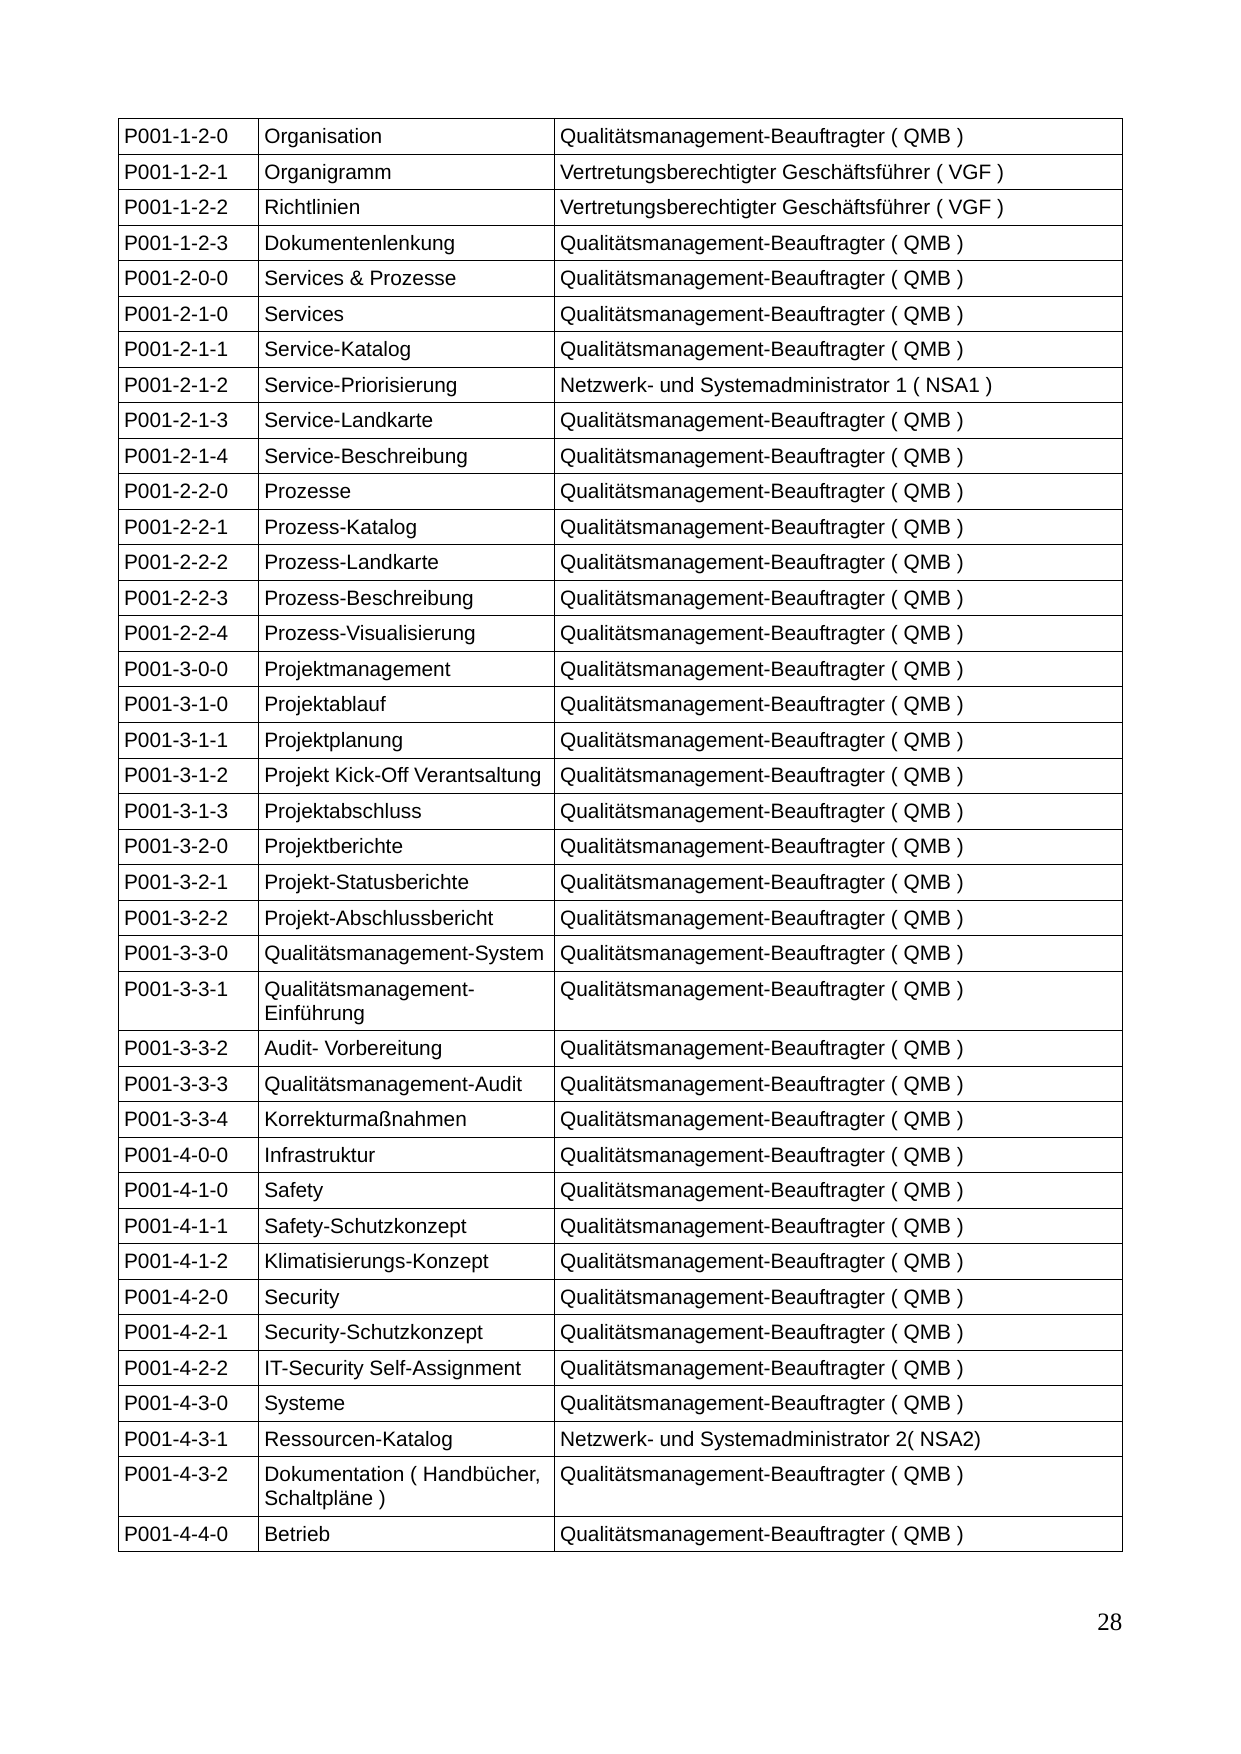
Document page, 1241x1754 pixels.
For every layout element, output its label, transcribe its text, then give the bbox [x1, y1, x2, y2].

table_cell P001-1-2-2 [119, 190, 258, 225]
table_cell P001-4-1-0 [119, 1173, 258, 1208]
table_cell Qualitätsmanagement-Beauftragter ( QMB ) [555, 261, 1122, 296]
table_cell Qualitätsmanagement-Beauftragter ( QMB ) [555, 687, 1122, 722]
table_cell Qualitätsmanagement-Beauftragter ( QMB ) [555, 297, 1122, 331]
table_cell P001-2-0-0 [119, 261, 258, 296]
table_cell Qualitätsmanagement-Beauftragter ( QMB ) [555, 581, 1122, 615]
table_cell Projekt-Statusberichte [259, 865, 554, 899]
table_cell P001-4-3-1 [119, 1422, 258, 1456]
table_cell P001-3-3-4 [119, 1102, 258, 1137]
table_cell Services [259, 297, 554, 331]
table_cell P001-2-1-4 [119, 439, 258, 473]
table_cell P001-3-3-3 [119, 1067, 258, 1101]
table_cell Qualitätsmanagement-Beauftragter ( QMB ) [555, 332, 1122, 367]
table_cell P001-1-2-0 [119, 119, 258, 154]
table_cell Qualitätsmanagement-Beauftragter ( QMB ) [555, 119, 1122, 154]
table_cell Projekt-Abschlussbericht [259, 901, 554, 935]
table_cell Projektablauf [259, 687, 554, 722]
table_cell P001-3-2-2 [119, 901, 258, 935]
table_cell Safety [259, 1173, 554, 1208]
table_cell Netzwerk- und Systemadministrator 1 ( NSA1 ) [555, 368, 1122, 402]
table_cell Qualitätsmanagement-Beauftragter ( QMB ) [555, 474, 1122, 509]
table_cell Qualitätsmanagement-Beauftragter ( QMB ) [555, 759, 1122, 793]
table_cell Qualitätsmanagement-Beauftragter ( QMB ) [555, 1209, 1122, 1243]
table_cell P001-4-4-0 [119, 1517, 258, 1551]
table_cell Qualitätsmanagement-Beauftragter ( QMB ) [555, 830, 1122, 864]
table_cell P001-4-3-2 [119, 1457, 258, 1516]
table_cell P001-4-1-2 [119, 1244, 258, 1279]
table_cell Organigramm [259, 155, 554, 189]
table_cell P001-3-1-0 [119, 687, 258, 722]
table_cell P001-3-1-3 [119, 794, 258, 828]
table_cell P001-4-3-0 [119, 1386, 258, 1421]
table_cell Projektplanung [259, 723, 554, 757]
table_cell Prozess-Visualisierung [259, 616, 554, 651]
table_cell Service-Katalog [259, 332, 554, 367]
table_cell P001-2-1-3 [119, 403, 258, 438]
table_cell Services & Prozesse [259, 261, 554, 296]
table_cell P001-4-2-0 [119, 1280, 258, 1314]
table_cell Prozess-Katalog [259, 510, 554, 544]
table_cell P001-2-2-1 [119, 510, 258, 544]
table_cell Qualitätsmanagement-Beauftragter ( QMB ) [555, 439, 1122, 473]
table_cell P001-3-1-2 [119, 759, 258, 793]
table_cell Safety-Schutzkonzept [259, 1209, 554, 1243]
table_cell Dokumentenlenkung [259, 226, 554, 260]
table_cell Vertretungsberechtigter Geschäftsführer ( VGF ) [555, 190, 1122, 225]
table_cell Prozess-Landkarte [259, 545, 554, 580]
table_cell Korrekturmaßnahmen [259, 1102, 554, 1137]
table_cell Service-Beschreibung [259, 439, 554, 473]
table_cell Netzwerk- und Systemadministrator 2( NSA2) [555, 1422, 1122, 1456]
table_cell Qualitätsmanagement-Beauftragter ( QMB ) [555, 1315, 1122, 1350]
table_cell P001-2-2-0 [119, 474, 258, 509]
table_cell Security-Schutzkonzept [259, 1315, 554, 1350]
table_cell Qualitätsmanagement-Beauftragter ( QMB ) [555, 652, 1122, 686]
table_cell P001-2-1-2 [119, 368, 258, 402]
table_cell P001-2-1-0 [119, 297, 258, 331]
table_cell Qualitätsmanagement-Beauftragter ( QMB ) [555, 936, 1122, 971]
table_cell P001-3-3-1 [119, 972, 258, 1030]
table_cell Qualitätsmanagement-Beauftragter ( QMB ) [555, 1244, 1122, 1279]
table_cell Qualitätsmanagement-Beauftragter ( QMB ) [555, 403, 1122, 438]
table_cell P001-1-2-1 [119, 155, 258, 189]
table_cell Qualitätsmanagement-Beauftragter ( QMB ) [555, 1067, 1122, 1101]
table_cell P001-4-2-1 [119, 1315, 258, 1350]
table_cell P001-4-1-1 [119, 1209, 258, 1243]
table_cell Vertretungsberechtigter Geschäftsführer ( VGF ) [555, 155, 1122, 189]
table_cell Qualitätsmanagement-Beauftragter ( QMB ) [555, 1173, 1122, 1208]
table_cell IT-Security Self-Assignment [259, 1351, 554, 1385]
table_cell P001-2-2-3 [119, 581, 258, 615]
table_cell Qualitätsmanagement-Beauftragter ( QMB ) [555, 794, 1122, 828]
table_cell Qualitätsmanagement-Beauftragter ( QMB ) [555, 901, 1122, 935]
table_cell Qualitätsmanagement-Beauftragter ( QMB ) [555, 723, 1122, 757]
table_cell Qualitätsmanagement-Beauftragter ( QMB ) [555, 1517, 1122, 1551]
table_cell Security [259, 1280, 554, 1314]
table_cell Qualitätsmanagement-Beauftragter ( QMB ) [555, 616, 1122, 651]
table_cell Service-Priorisierung [259, 368, 554, 402]
table_cell P001-4-0-0 [119, 1138, 258, 1172]
table_cell Projektberichte [259, 830, 554, 864]
table_cell Dokumentation ( Handbücher, Schaltpläne ) [259, 1457, 554, 1516]
table_cell P001-3-2-1 [119, 865, 258, 899]
table_cell Audit- Vorbereitung [259, 1031, 554, 1066]
table_cell Qualitätsmanagement-Beauftragter ( QMB ) [555, 1280, 1122, 1314]
table_cell Qualitätsmanagement-Beauftragter ( QMB ) [555, 972, 1122, 1030]
table_cell P001-2-2-4 [119, 616, 258, 651]
table_cell P001-3-3-0 [119, 936, 258, 971]
table_cell Qualitätsmanagement-Beauftragter ( QMB ) [555, 1457, 1122, 1516]
table_cell Qualitätsmanagement-Einführung [259, 972, 554, 1030]
table_cell Systeme [259, 1386, 554, 1421]
table_cell P001-2-1-1 [119, 332, 258, 367]
table_cell Prozess-Beschreibung [259, 581, 554, 615]
table_cell Qualitätsmanagement-Beauftragter ( QMB ) [555, 226, 1122, 260]
table_cell Betrieb [259, 1517, 554, 1551]
table_cell Projektmanagement [259, 652, 554, 686]
table_cell Qualitätsmanagement-Audit [259, 1067, 554, 1101]
table_cell Qualitätsmanagement-Beauftragter ( QMB ) [555, 545, 1122, 580]
table_cell Projekt Kick-Off Verantsaltung [259, 759, 554, 793]
table_cell Organisation [259, 119, 554, 154]
table_cell Qualitätsmanagement-Beauftragter ( QMB ) [555, 1386, 1122, 1421]
table_cell Qualitätsmanagement-Beauftragter ( QMB ) [555, 510, 1122, 544]
table_cell Richtlinien [259, 190, 554, 225]
table_cell P001-2-2-2 [119, 545, 258, 580]
table_cell P001-3-0-0 [119, 652, 258, 686]
table_cell Qualitätsmanagement-Beauftragter ( QMB ) [555, 1102, 1122, 1137]
table_cell P001-3-3-2 [119, 1031, 258, 1066]
table_cell Projektabschluss [259, 794, 554, 828]
table_cell P001-4-2-2 [119, 1351, 258, 1385]
table_cell P001-3-1-1 [119, 723, 258, 757]
table_cell P001-1-2-3 [119, 226, 258, 260]
table_cell Qualitätsmanagement-System [259, 936, 554, 971]
table_cell Qualitätsmanagement-Beauftragter ( QMB ) [555, 1351, 1122, 1385]
table_cell Ressourcen-Katalog [259, 1422, 554, 1456]
table_cell Qualitätsmanagement-Beauftragter ( QMB ) [555, 1138, 1122, 1172]
table_cell Prozesse [259, 474, 554, 509]
table_cell Qualitätsmanagement-Beauftragter ( QMB ) [555, 1031, 1122, 1066]
table_cell P001-3-2-0 [119, 830, 258, 864]
table_cell Qualitätsmanagement-Beauftragter ( QMB ) [555, 865, 1122, 899]
table_cell Klimatisierungs-Konzept [259, 1244, 554, 1279]
table_cell Service-Landkarte [259, 403, 554, 438]
table_cell Infrastruktur [259, 1138, 554, 1172]
